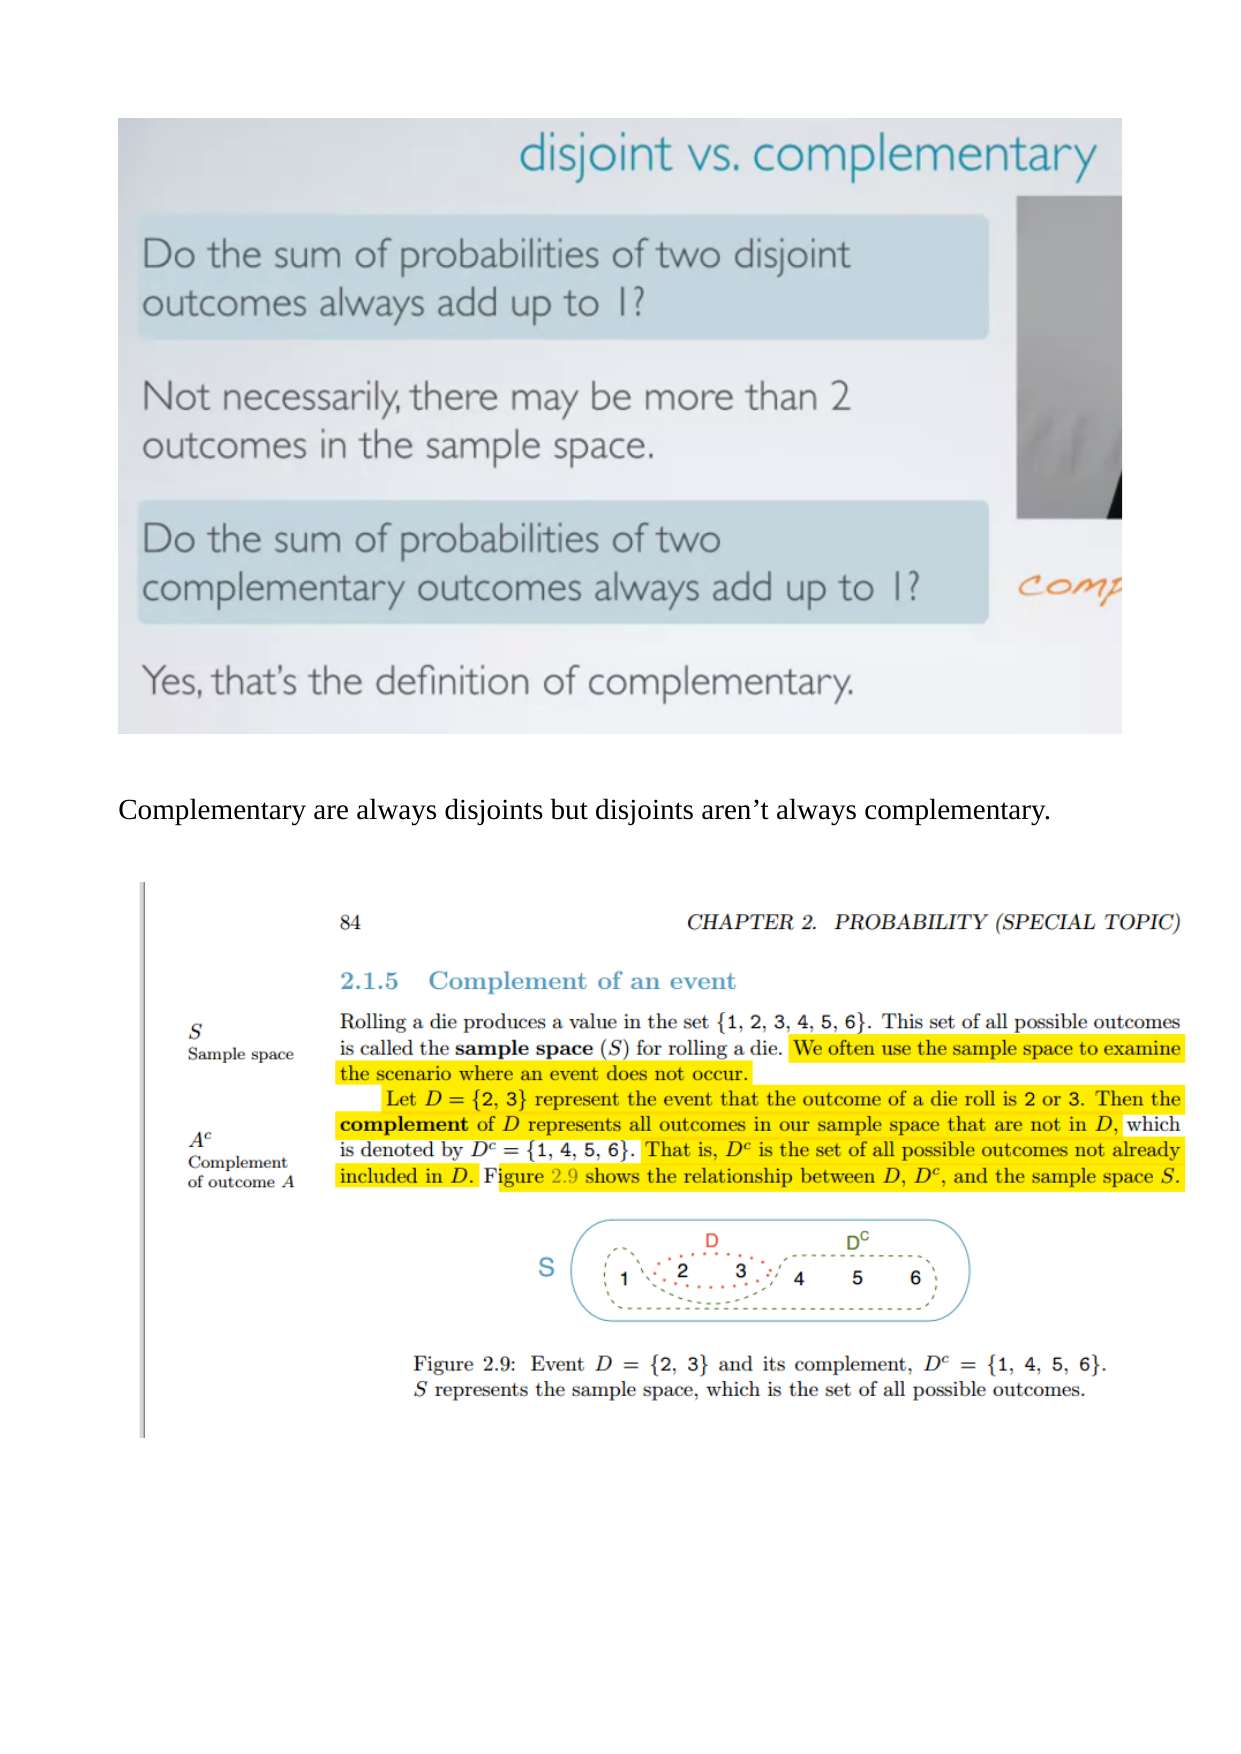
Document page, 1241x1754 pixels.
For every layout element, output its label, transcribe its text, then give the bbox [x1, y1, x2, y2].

picture [118, 118, 1123, 734]
text Complementary are always disjoints but disjoints aren’t always complementary. [118, 792, 1122, 825]
picture [139, 882, 1217, 1438]
